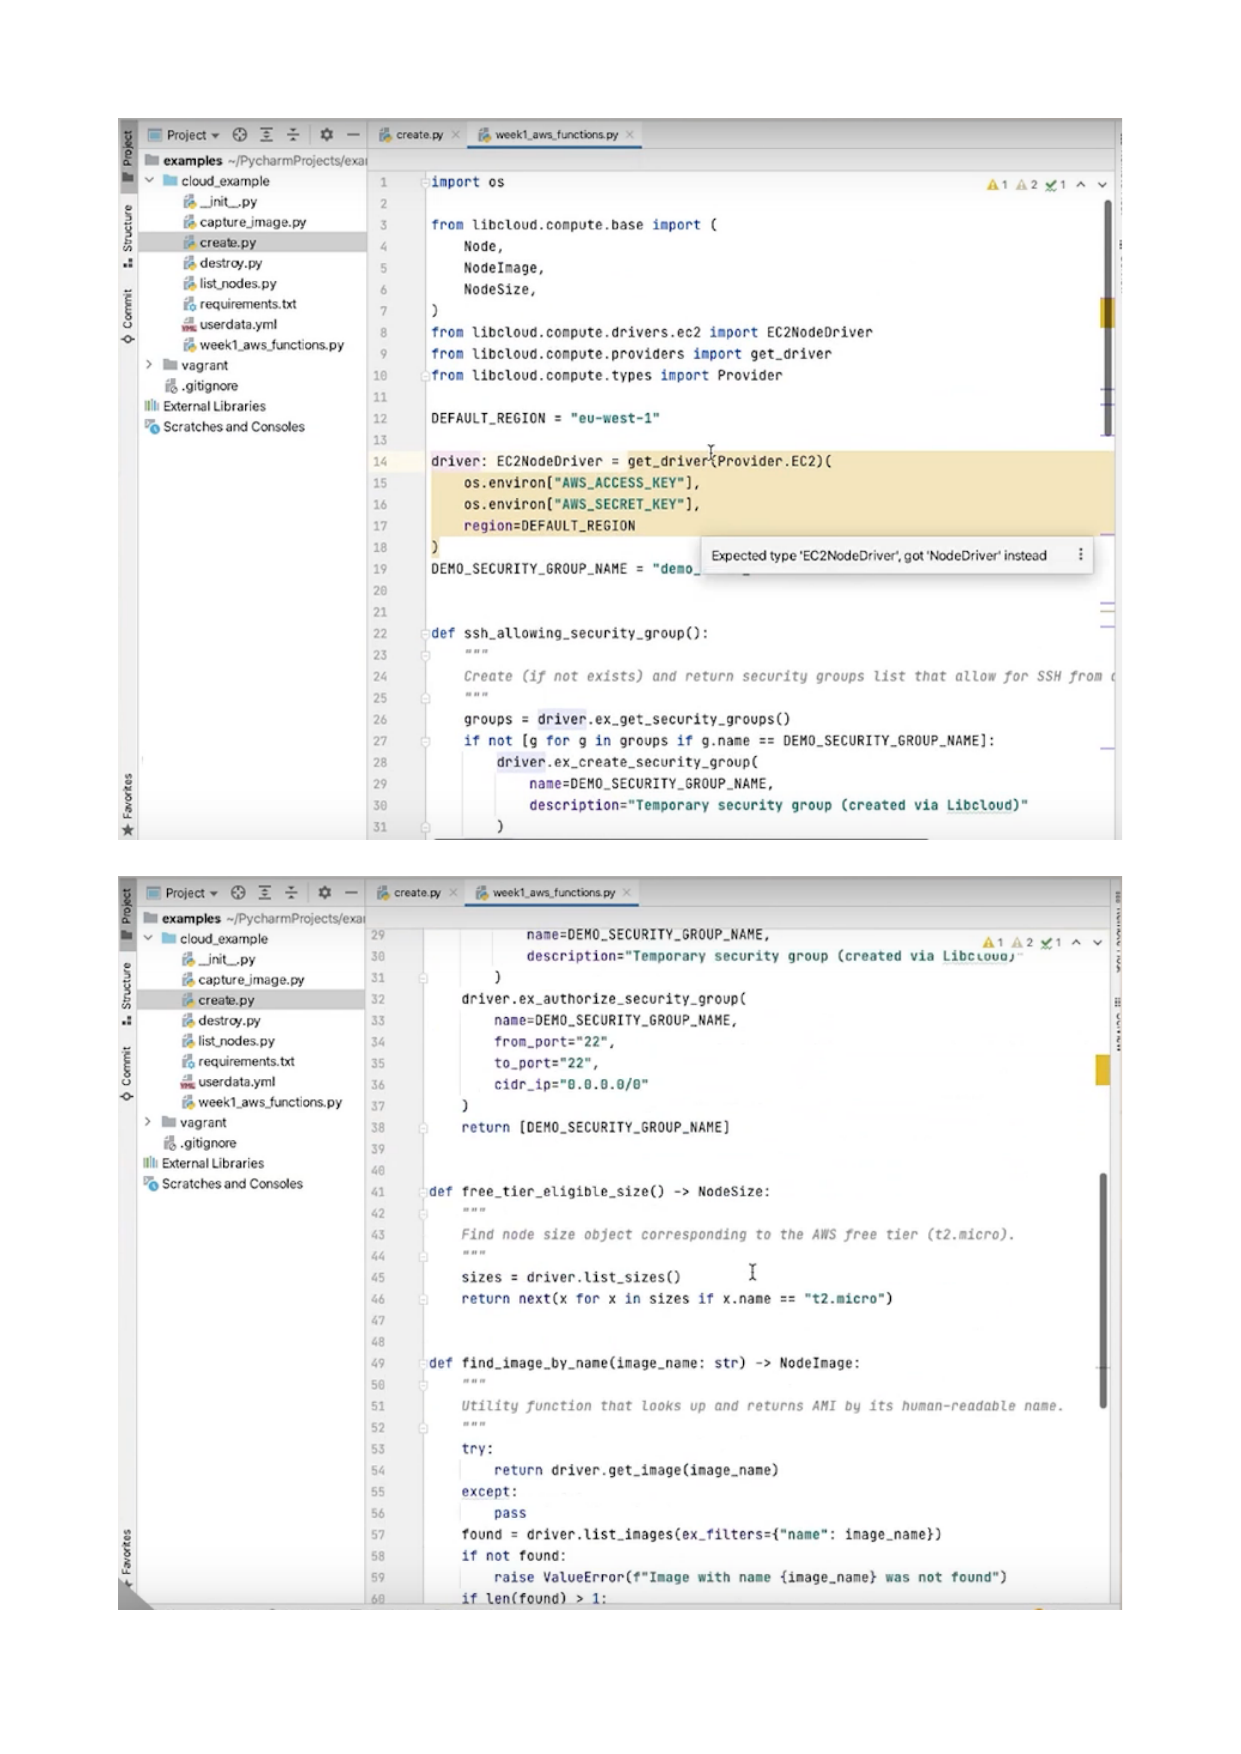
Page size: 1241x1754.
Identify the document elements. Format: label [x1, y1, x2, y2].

picture [118, 876, 1123, 1610]
picture [118, 118, 1123, 840]
